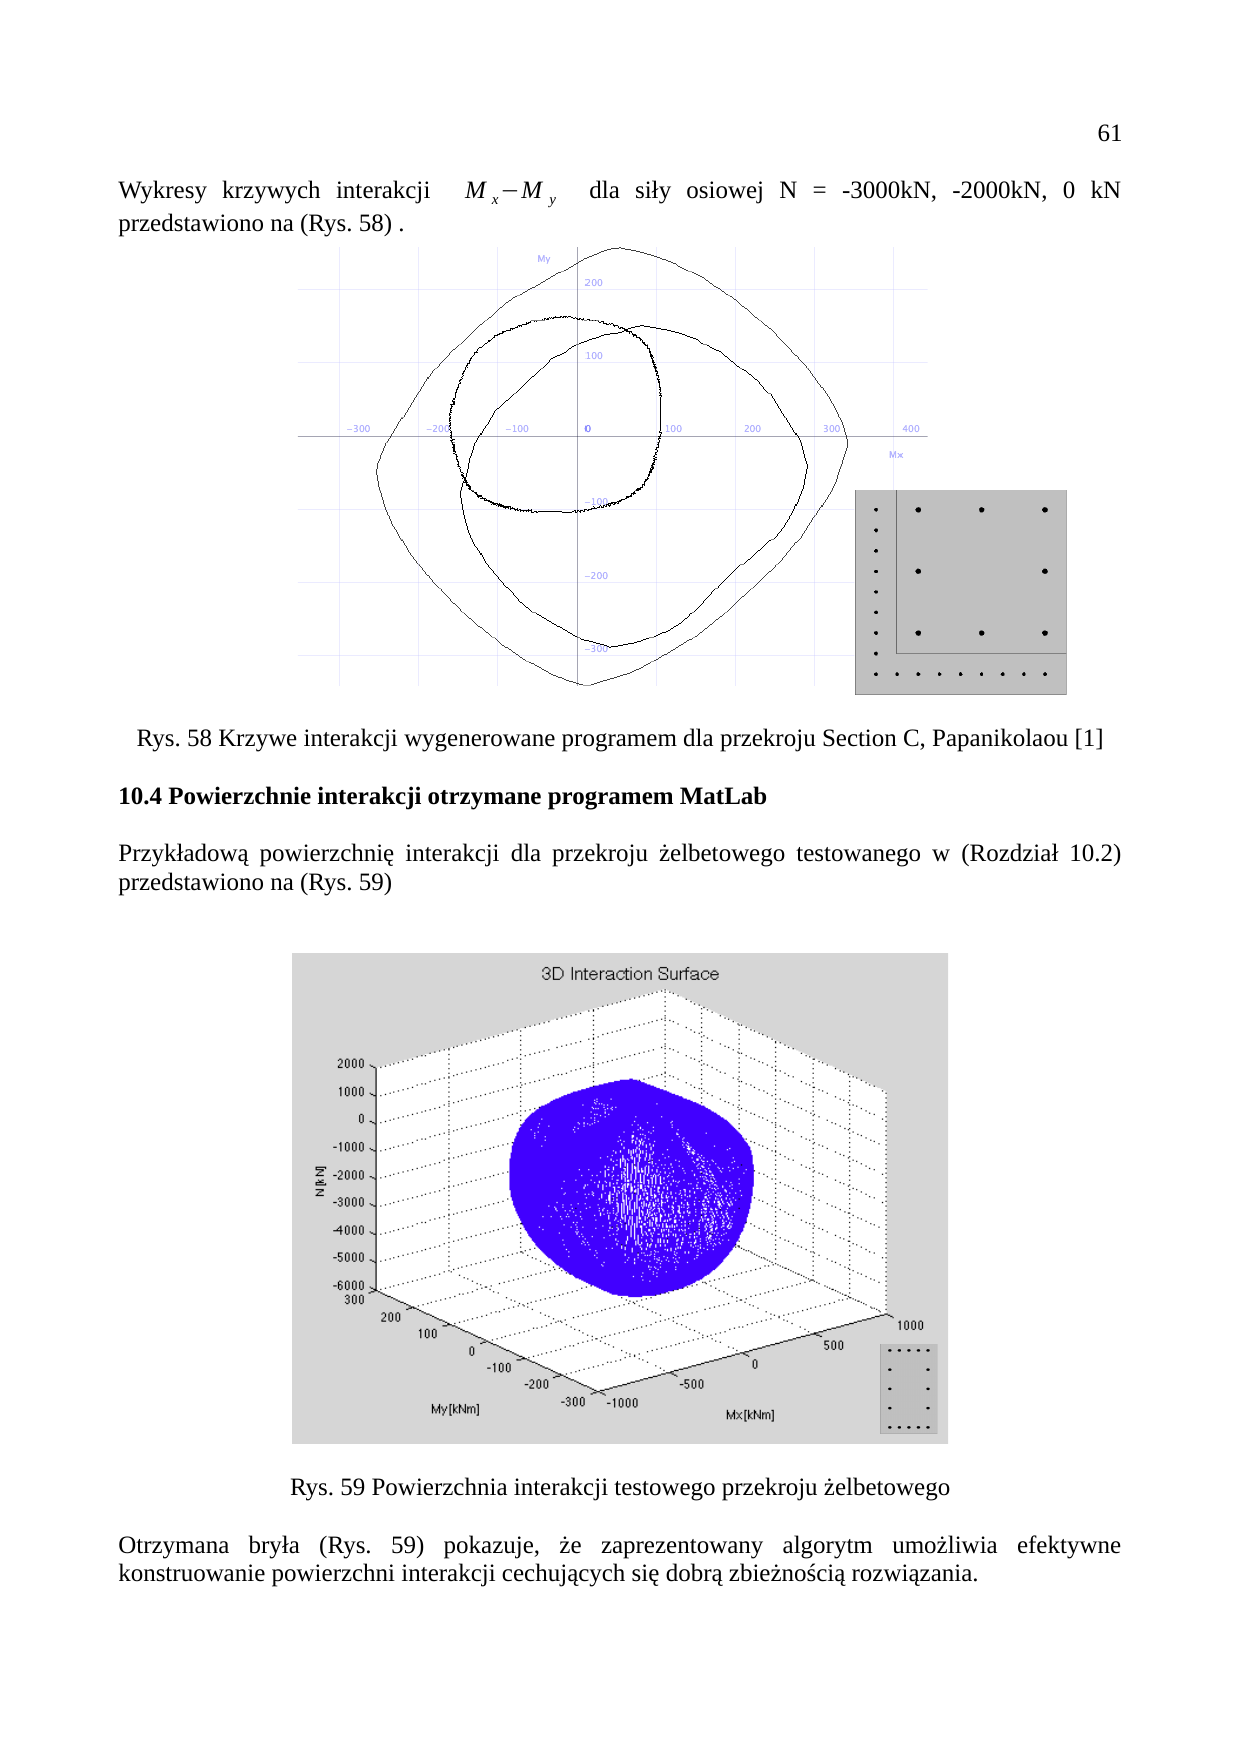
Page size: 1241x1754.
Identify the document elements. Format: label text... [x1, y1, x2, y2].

picture [292, 953, 949, 1444]
text 59 [118, 118, 1122, 147]
picture [297, 247, 1067, 695]
text 10.4 Powierzchnie interakcji otrzymane programem MatLab [118, 781, 1122, 810]
text Rys. 58 Krzywe interakcji wygenerowane programem dla przekroju Section C, Papanikolaou [1] [118, 723, 1122, 752]
text Otrzymana bryła (Rys. 59) pokazuje, że zaprezentowany algorytm umożliwia efektywne konstruowanie powierzchni interakcji cechujących się dobrą zbieżnością rozwiązania. [118, 1530, 1122, 1587]
text Przykładową powierzchnię interakcji dla przekroju żelbetowego testowanego w (Rozdział 10.2) przedstawiono na (Rys. 59) [118, 838, 1122, 896]
text Rys. 59 Powierzchnia interakcji testowego przekroju żelbetowego [118, 1472, 1122, 1501]
text Wykresy krzywych interakcji dla siły osiowej N = -3000kN, -2000kN, 0 kN przedstawiono na (Rys. 58) . [118, 176, 1122, 237]
